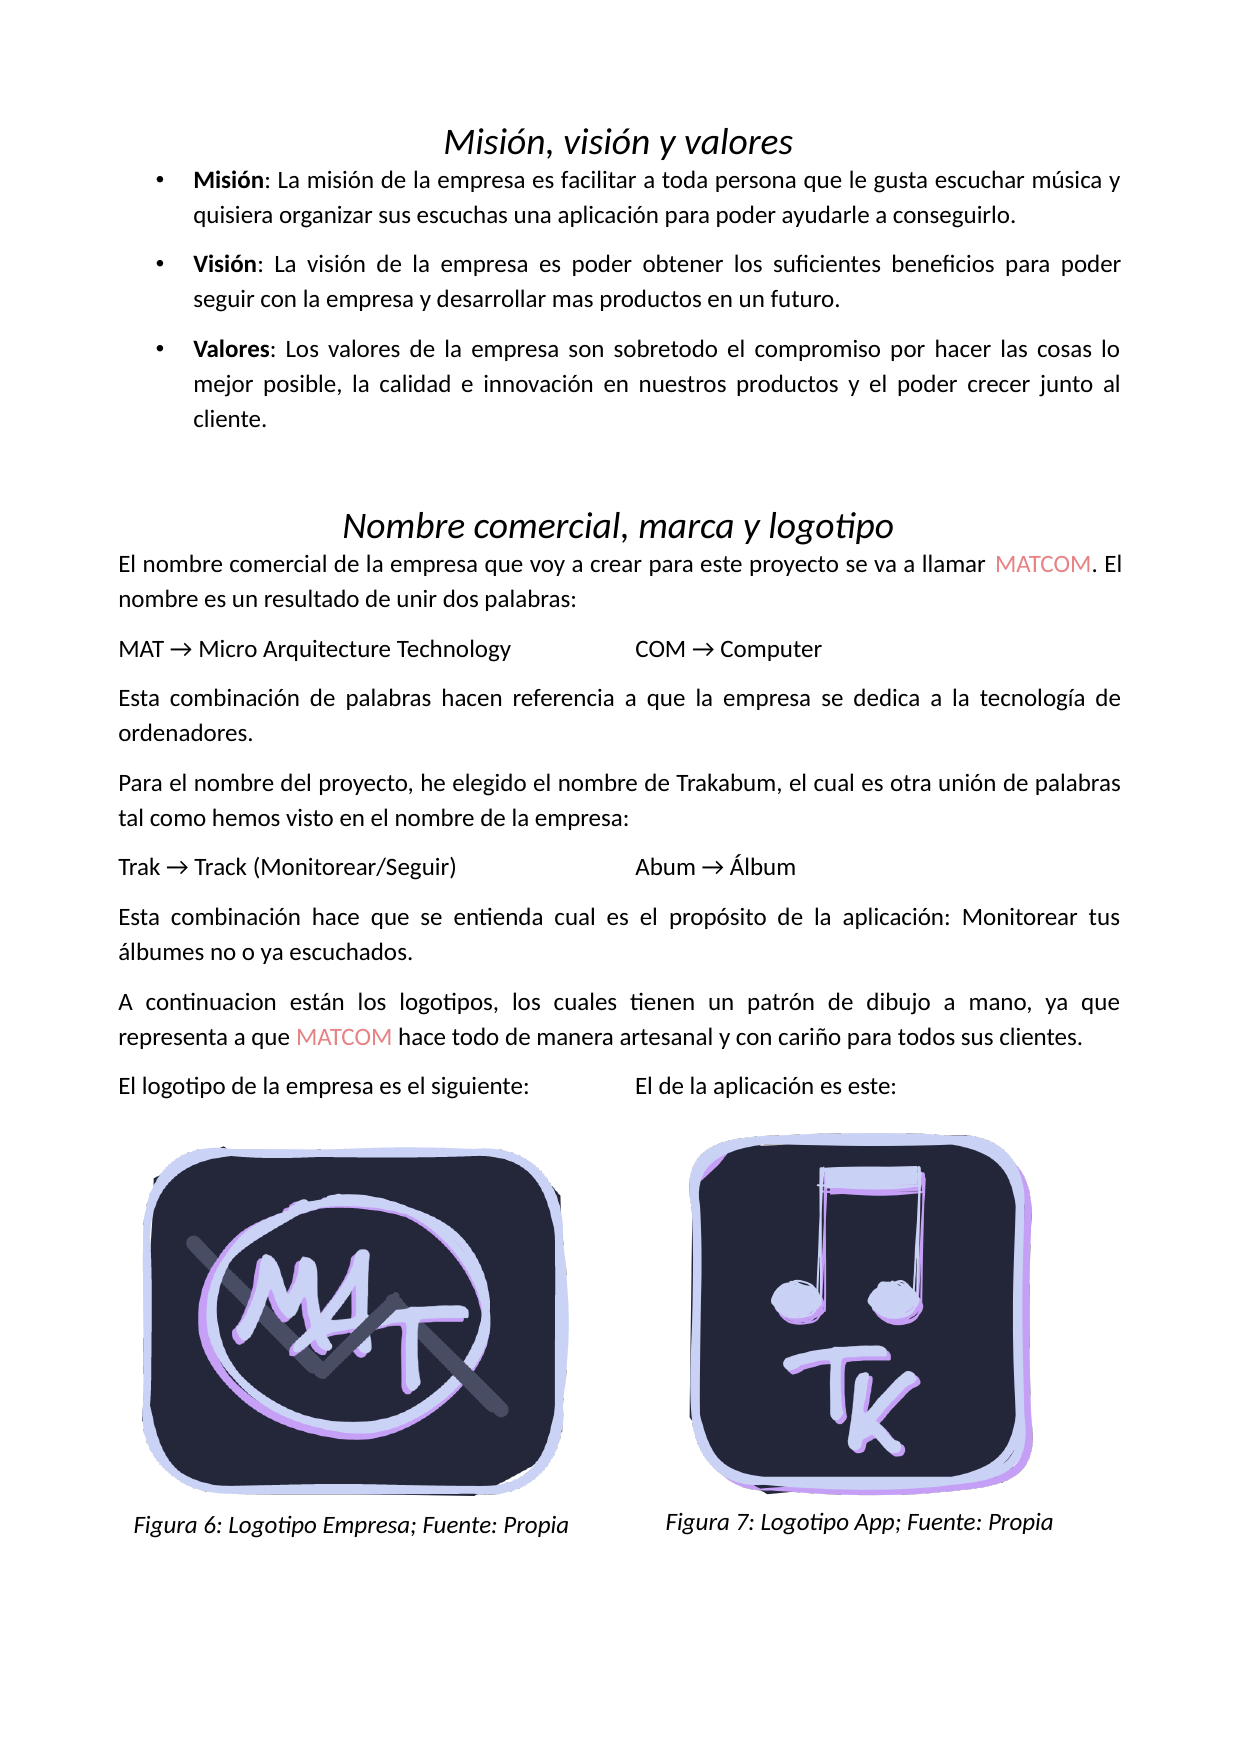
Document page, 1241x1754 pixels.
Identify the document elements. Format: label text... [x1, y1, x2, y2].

text Esta combinación hace que se entienda cual es el propósito de la aplicación: Monitorear tus álbumes no o ya escuchados. [118, 901, 1122, 967]
text Trak → Track (Monitorear/Seguir) Abum → Álbum [118, 851, 1122, 882]
text MAT → Micro Arquitecture Technology COM → Computer [118, 633, 1122, 663]
picture [125, 1133, 580, 1510]
text Figura 6: Logotipo Empresa; Fuente: Propia [125, 1510, 579, 1540]
text Para el nombre del proyecto, he elegido el nombre de Trakabum, el cual es otra unión de palabras tal como hemos visto en el nombre de la empresa: [118, 767, 1122, 832]
list Misión: La misión de la empresa es facilitar a toda persona que le gusta escuchar música y quisiera organizar sus escuchas una aplicación para poder ayudarle a conseguirlo. [156, 164, 1122, 229]
list Visión: La visión de la empresa es poder obtener los suficientes beneficios para poder seguir con la empresa y desarrollar mas productos en un futuro. [156, 248, 1122, 314]
text Figura 7: Logotipo App; Fuente: Propia [659, 1507, 1062, 1537]
text Nombre comercial, marca y logotipo [118, 502, 1122, 548]
text El logotipo de la empresa es el siguiente: [118, 1070, 605, 1101]
text El de la aplicación es este: [635, 1070, 1122, 1101]
text A continuacion están los logotipos, los cuales tienen un patrón de dibujo a mano, ya que representa a que MATCOM hace todo de manera artesanal y con cariño para todos sus clientes. [118, 986, 1122, 1051]
text El nombre comercial de la empresa que voy a crear para este proyecto se va a llamar MATCOM. El nombre es un resultado de unir dos palabras: [118, 548, 1122, 614]
list Valores: Los valores de la empresa son sobretodo el compromiso por hacer las cosas lo mejor posible, la calidad e innovación en nuestros productos y el poder crecer junto al cliente. [156, 333, 1122, 434]
text Misión, visión y valores [118, 118, 1122, 164]
picture [653, 1126, 1069, 1507]
text Esta combinación de palabras hacen referencia a que la empresa se dedica a la tecnología de ordenadores. [118, 682, 1122, 748]
